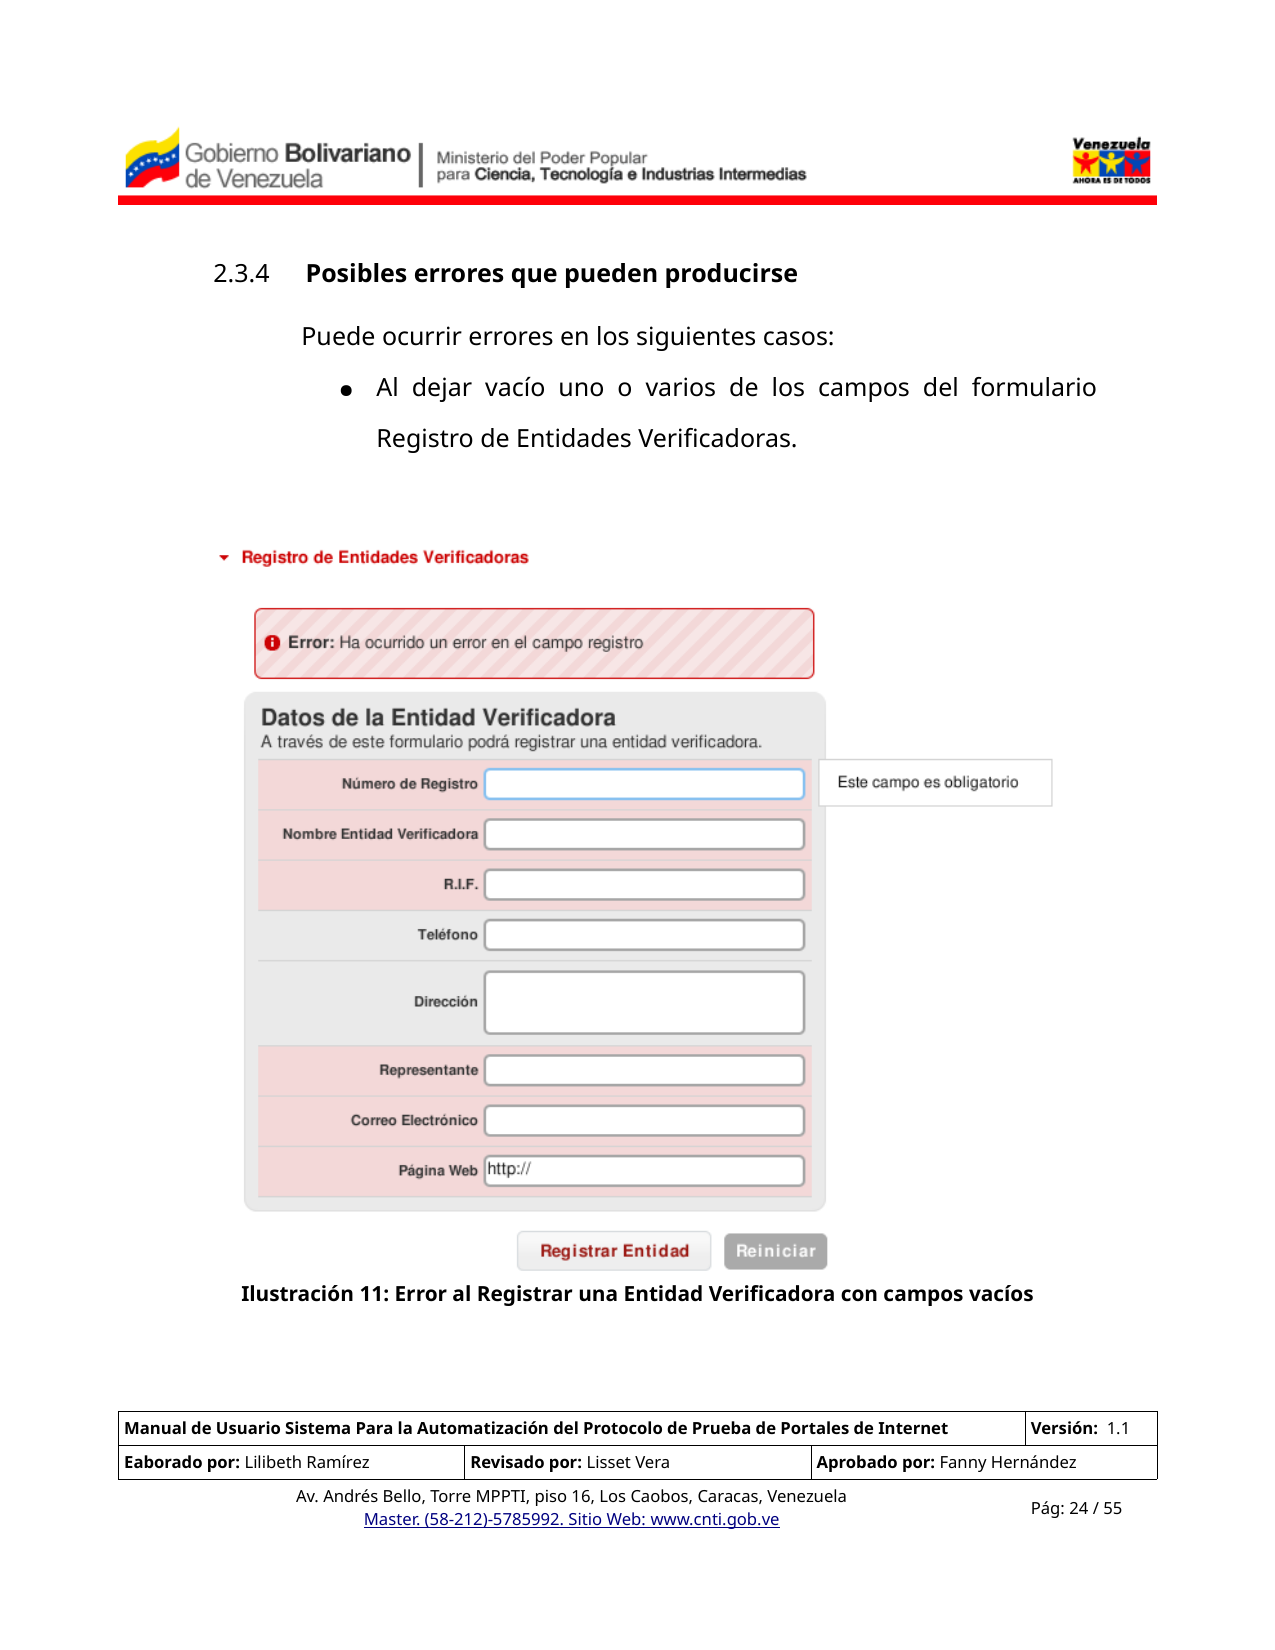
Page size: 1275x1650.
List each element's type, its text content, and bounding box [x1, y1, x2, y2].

picture [212, 546, 1063, 1280]
subtitle Posibles errores que pueden producirse [118, 255, 1157, 289]
text Puede ocurrir errores en los siguientes casos: [301, 318, 1098, 352]
picture [118, 119, 1157, 205]
list Al dejar vacío uno o varios de los campos del formulario Registro de Entidades Verificadoras. [339, 369, 1098, 454]
text Ilustración 11: Error al Registrar una Entidad Verificadora con campos vacíos [203, 535, 1071, 1308]
